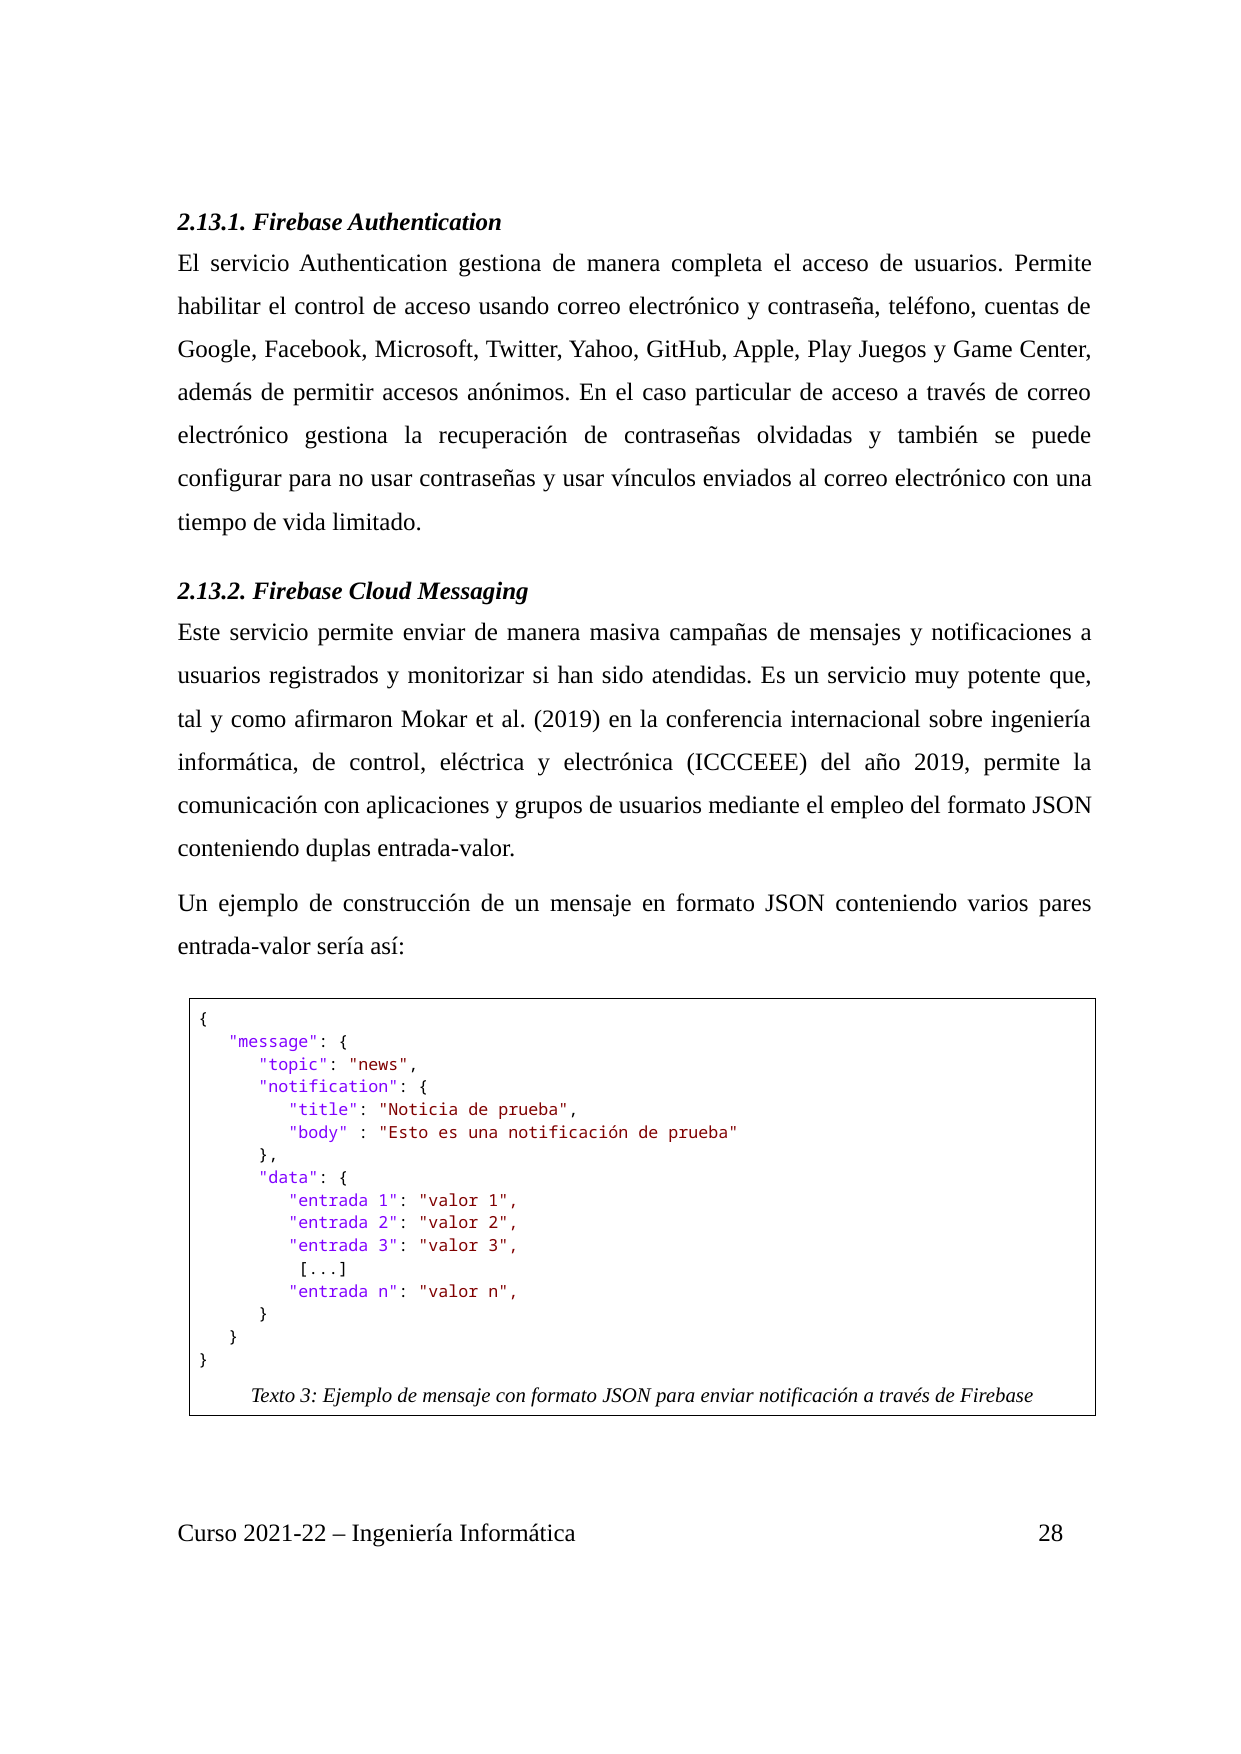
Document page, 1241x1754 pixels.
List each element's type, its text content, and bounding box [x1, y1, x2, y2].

text Un ejemplo de construcción de un mensaje en formato JSON conteniendo varios pares entrada-valor sería así: [177, 888, 1092, 960]
text "entrada 3": "valor 3", [198, 1234, 1086, 1257]
text }, [198, 1143, 1086, 1166]
text "body" : "Esto es una notificación de prueba" [198, 1120, 1086, 1143]
text [...] [198, 1257, 1086, 1279]
text El servicio Authentication gestiona de manera completa el acceso de usuarios. Permite habilitar el control de acceso usando correo electrónico y contraseña, teléfono, cuentas de Google, Facebook, Microsoft, Twitter, Yahoo, GitHub, Apple, Play Juegos y Game Center, además de permitir accesos anónimos. En el caso particular de acceso a través de correo electrónico gestiona la recuperación de contraseñas olvidadas y también se puede configurar para no usar contraseñas y usar vínculos enviados al correo electrónico con una tiempo de vida limitado. [177, 248, 1092, 535]
text { [198, 1007, 1086, 1029]
text "entrada 1": "valor 1", [198, 1188, 1086, 1211]
text "message": { [198, 1029, 1086, 1052]
text Este servicio permite enviar de manera masiva campañas de mensajes y notificaciones a usuarios registrados y monitorizar si han sido atendidas. Es un servicio muy potente que, tal y como afirmaron Mokar et al. (2019) en la conferencia internacional sobre ingeniería informática, de control, eléctrica y electrónica (ICCCEEE) del año 2019, permite la comunicación con aplicaciones y grupos de usuarios mediante el empleo del formato JSON conteniendo duplas entrada-valor. [177, 617, 1092, 862]
text } [198, 1302, 1086, 1325]
text } [198, 1325, 1086, 1347]
text "title": "Noticia de prueba", [198, 1098, 1086, 1120]
text "notification": { [198, 1075, 1086, 1098]
text Texto 3: Ejemplo de mensaje con formato JSON para enviar notificación a través de Firebase [198, 1383, 1086, 1407]
subtitle 2.13.2. Firebase Cloud Messaging [177, 576, 1092, 605]
text "entrada n": "valor n", [198, 1279, 1086, 1302]
text "topic": "news", [198, 1052, 1086, 1075]
text } [198, 1347, 1086, 1370]
subtitle 2.13.1. Firebase Authentication [177, 207, 1092, 235]
text "data": { [198, 1166, 1086, 1188]
text "entrada 2": "valor 2", [198, 1211, 1086, 1234]
